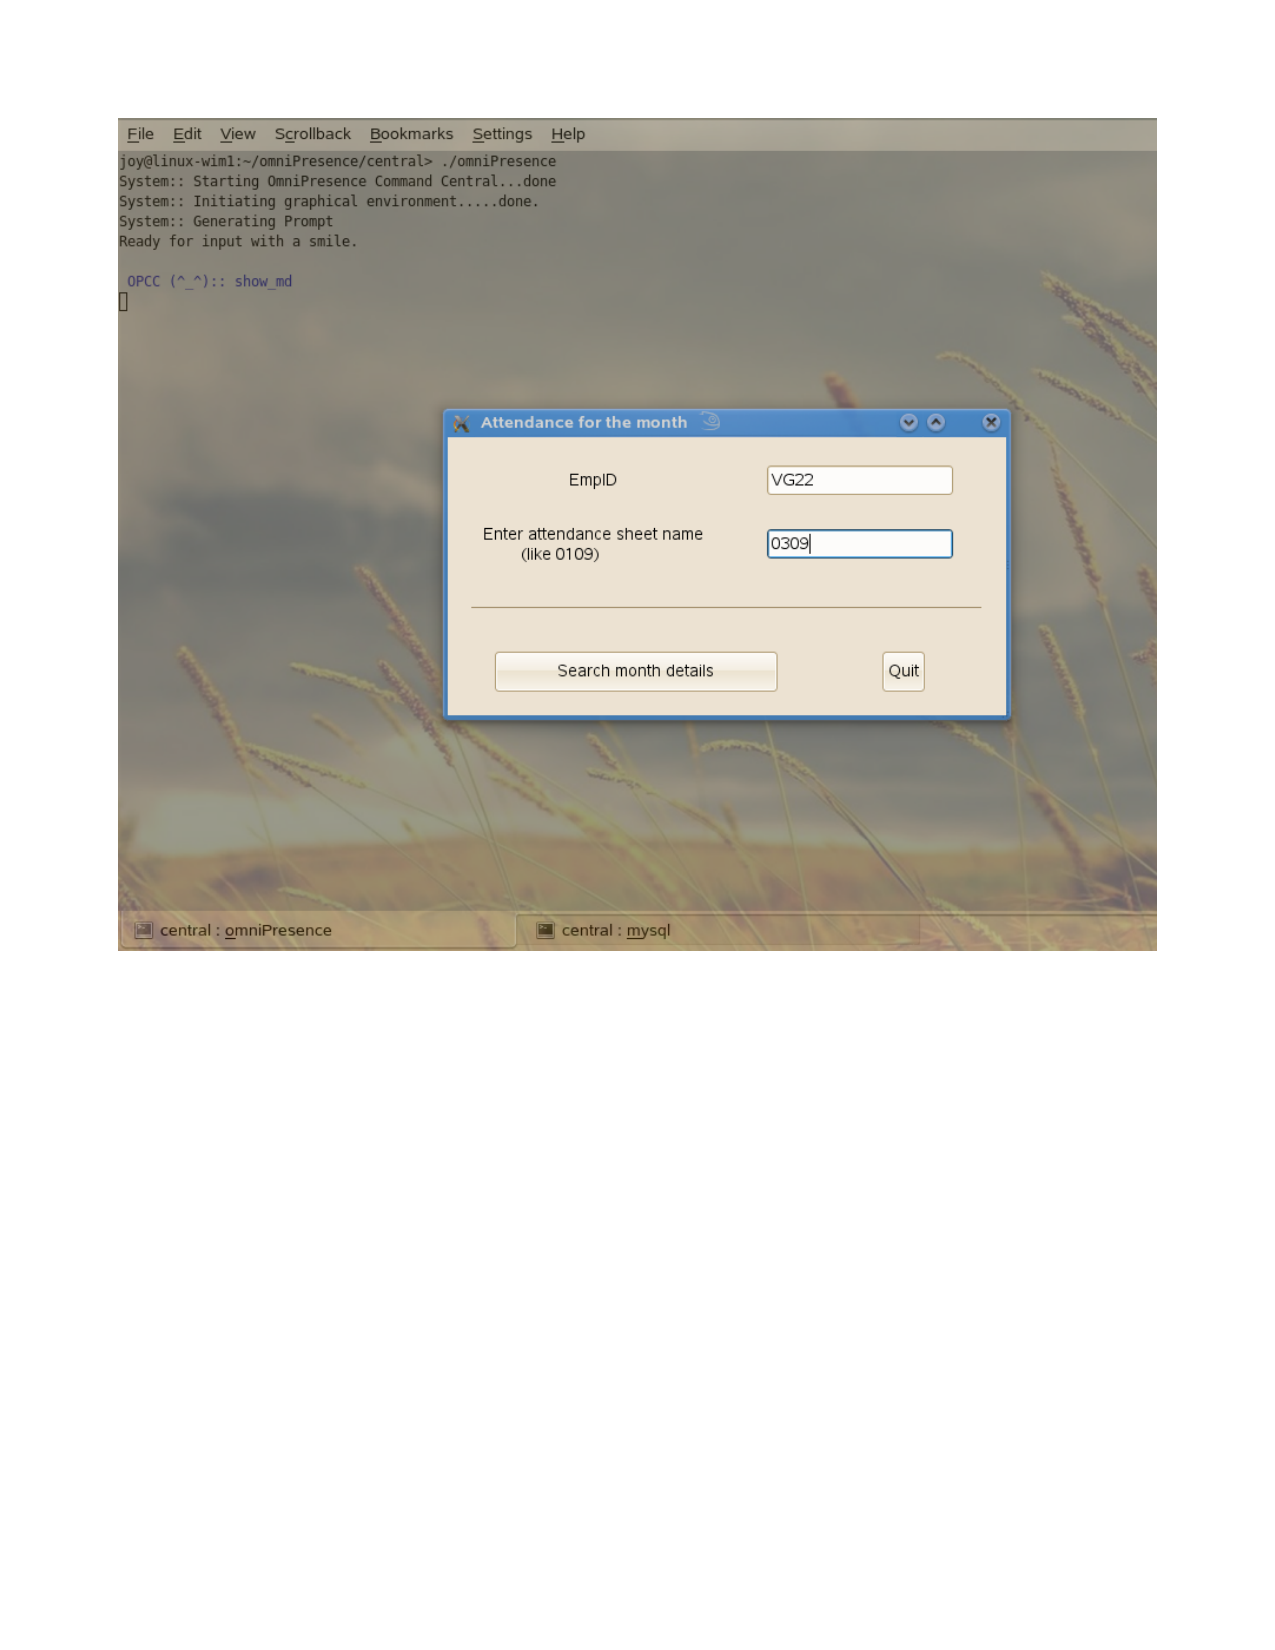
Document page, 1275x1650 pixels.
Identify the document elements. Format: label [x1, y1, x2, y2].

picture [118, 118, 1157, 951]
